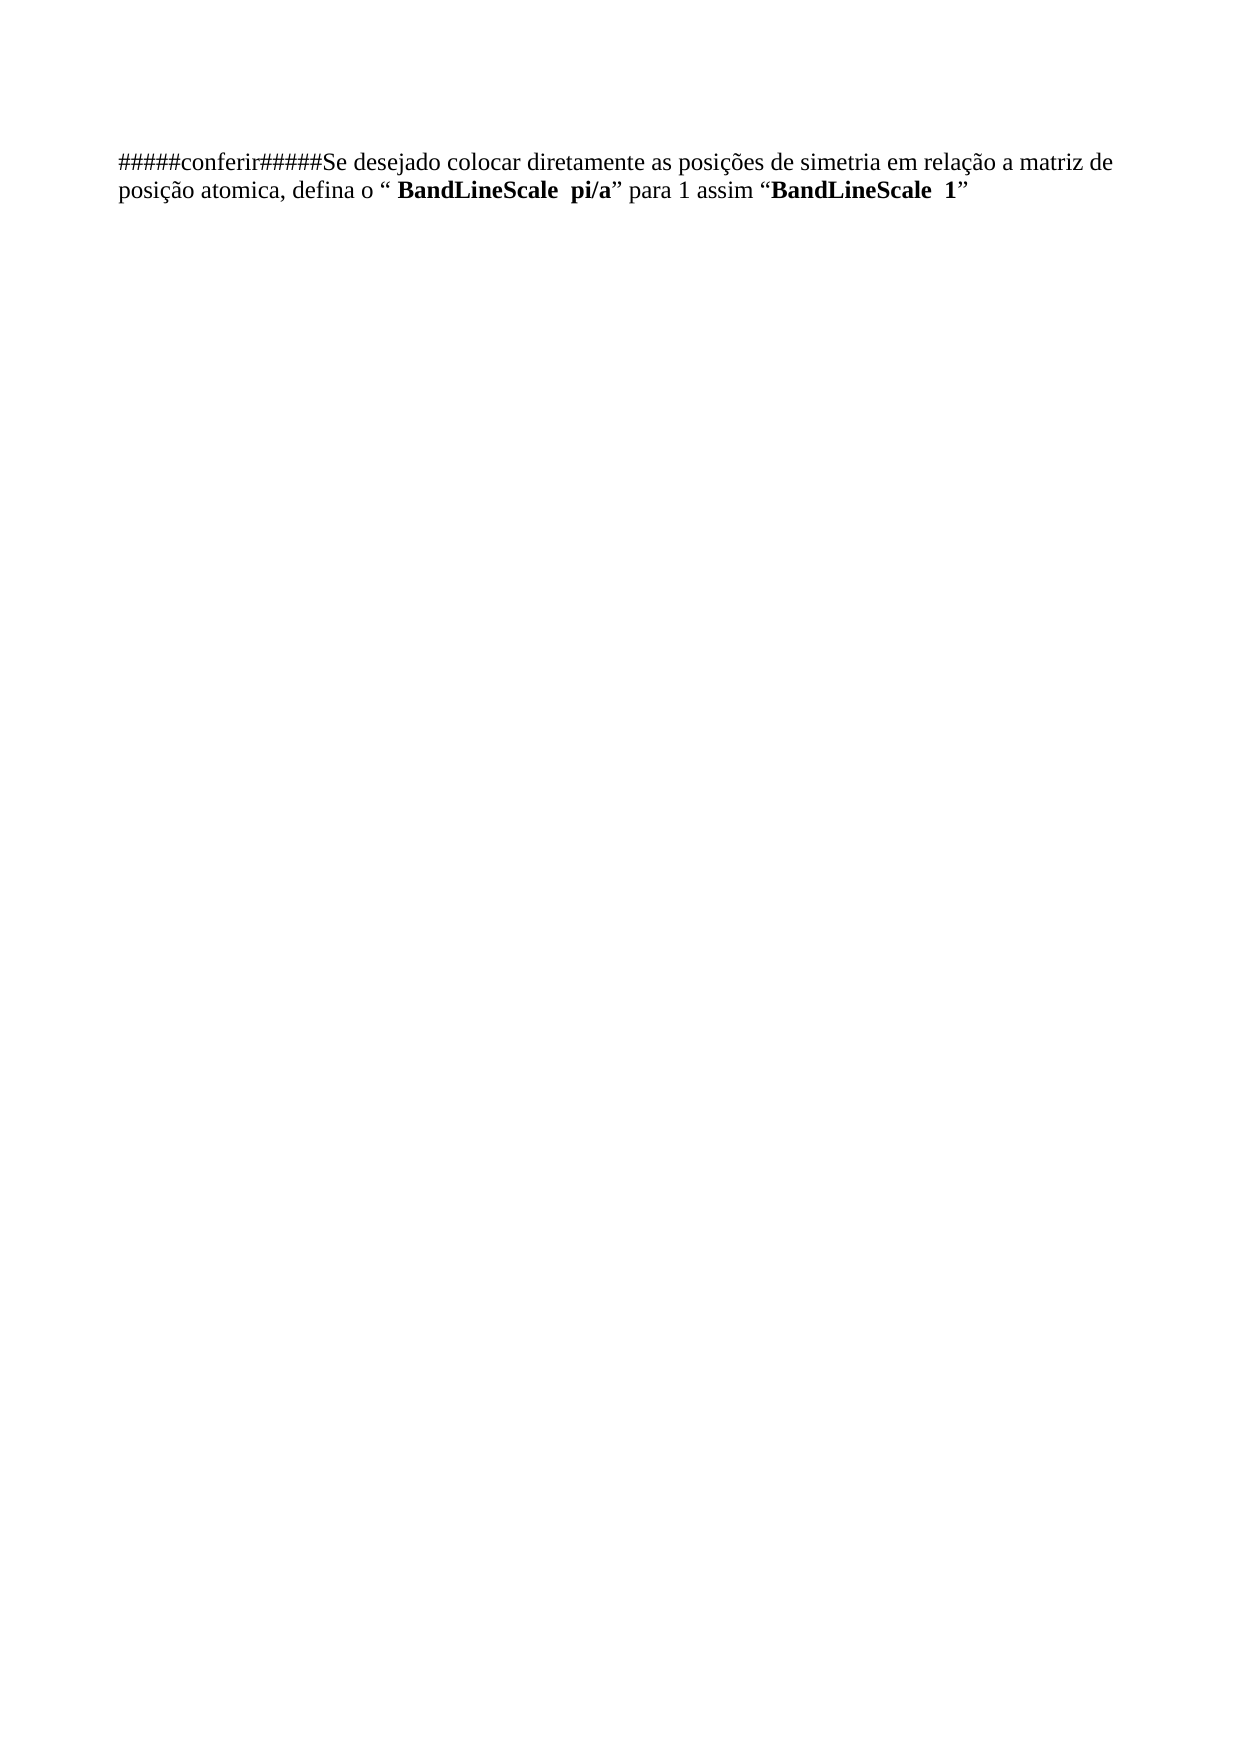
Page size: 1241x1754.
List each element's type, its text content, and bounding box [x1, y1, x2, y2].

text #####conferir#####Se desejado colocar diretamente as posições de simetria em relação a matriz de posição atomica, defina o “ BandLineScale pi/a” para 1 assim “BandLineScale 1” [118, 147, 1122, 204]
